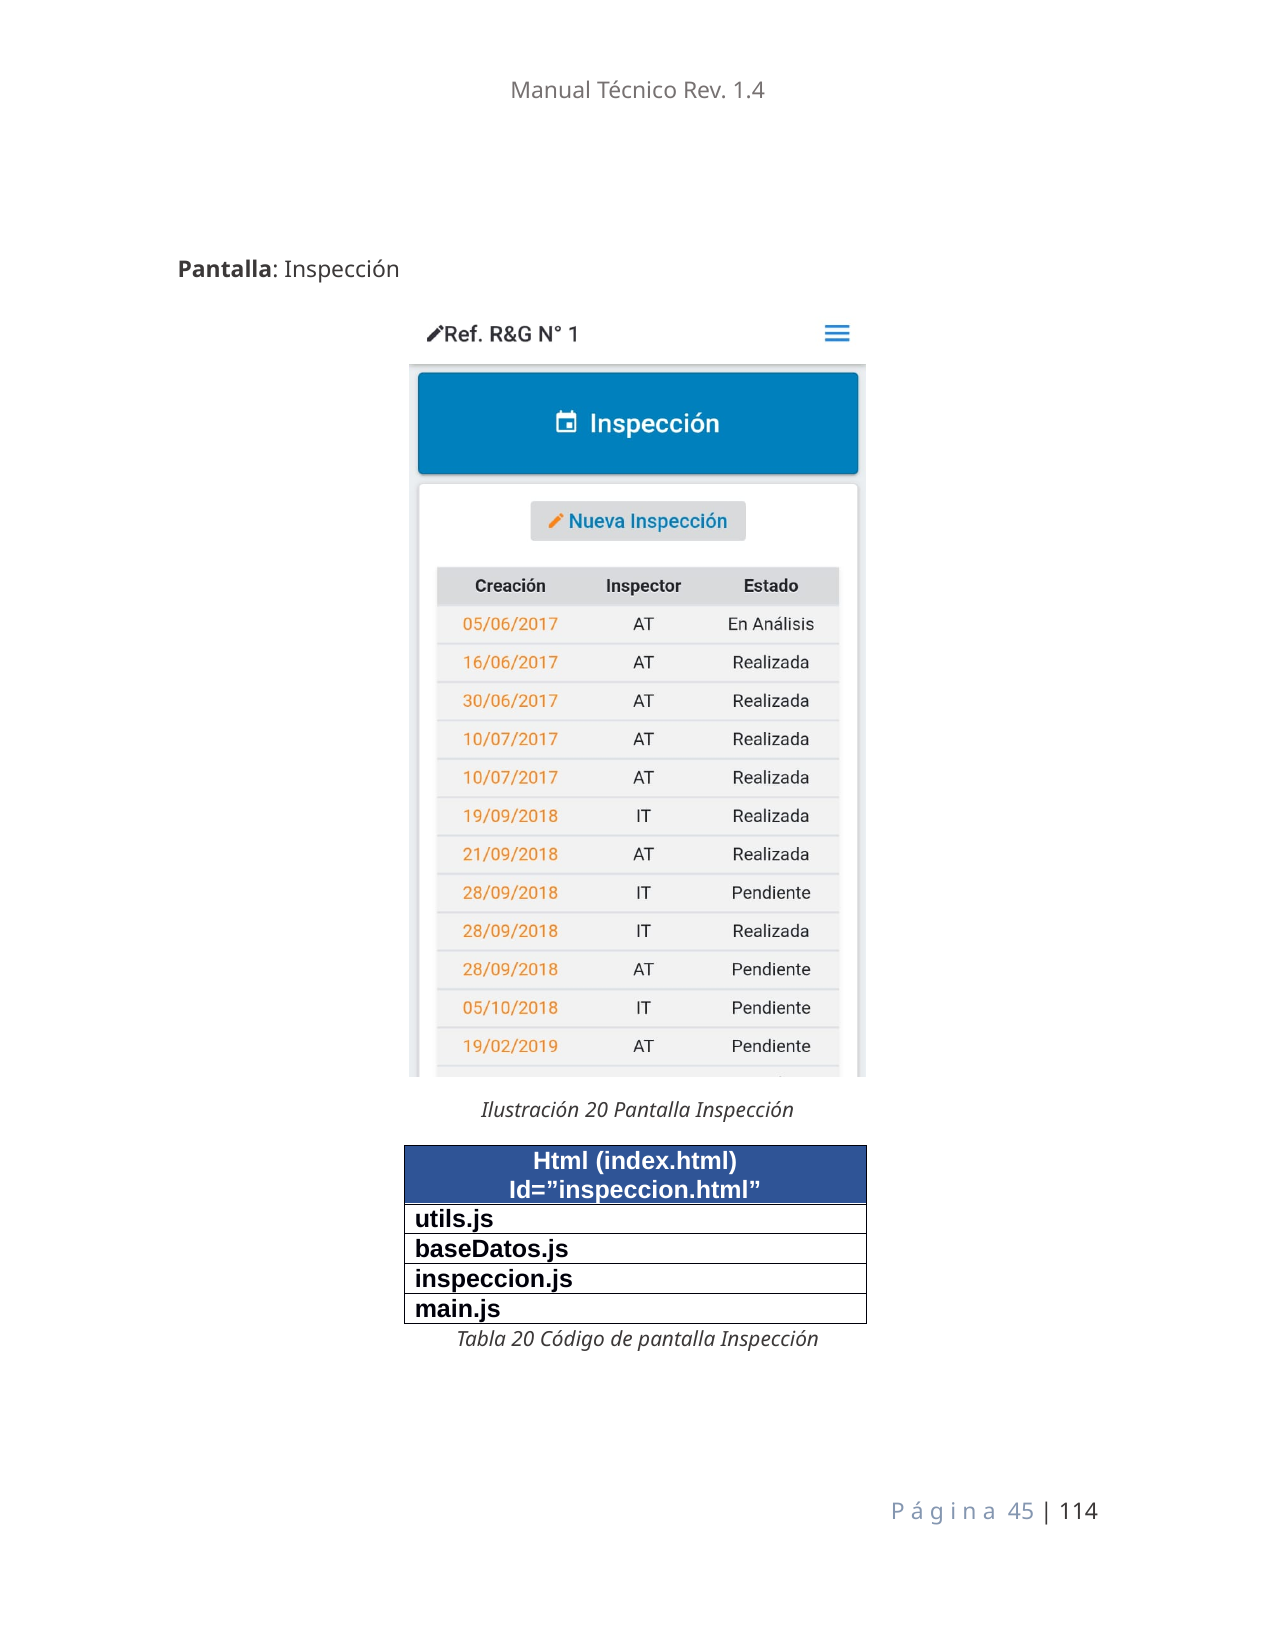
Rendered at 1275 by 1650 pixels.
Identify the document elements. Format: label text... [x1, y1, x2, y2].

table_header Html (index.html) Id=”inspeccion.html” [405, 1146, 866, 1203]
table_cell baseDatos.js [405, 1234, 866, 1263]
text Ilustración 18 Pantalla Inspección [177, 1096, 1098, 1124]
table_cell main.js [405, 1294, 866, 1323]
picture [409, 303, 866, 1077]
text Pantalla: Inspección [177, 253, 1098, 285]
table_cell inspeccion.js [405, 1264, 866, 1293]
text Tabla 20 Código de pantalla Inspección [177, 1324, 1098, 1352]
table_cell utils.js [405, 1205, 866, 1233]
